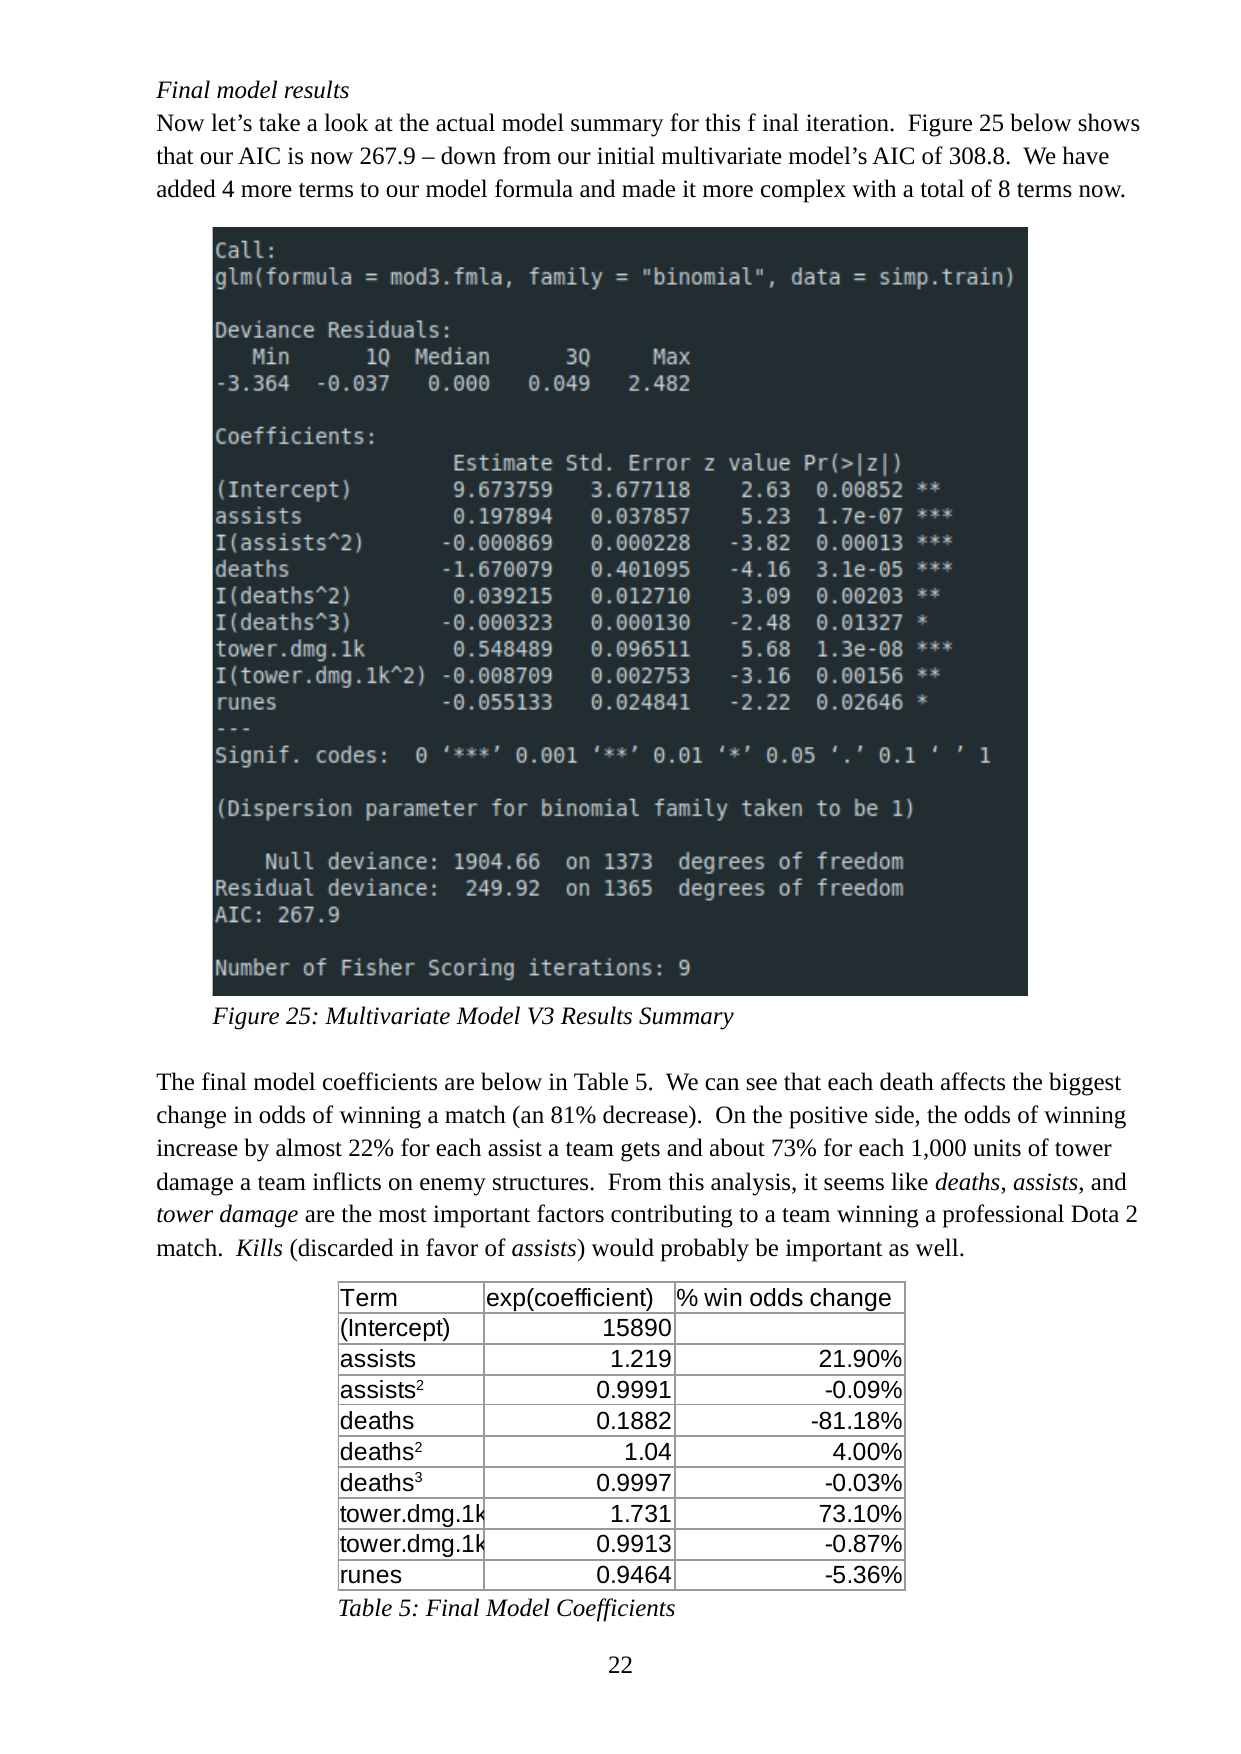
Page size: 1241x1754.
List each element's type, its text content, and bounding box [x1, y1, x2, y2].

text Final model results [156, 75, 1159, 104]
picture [212, 227, 1028, 996]
text Now let’s take a look at the actual model summary for this f inal iteration. Figure 25 below shows that our AIC is now 267.9 – down from our initial multivariate model’s AIC of 308.8. We have added 4 more terms to our model formula and made it more complex with a total of 8 terms now. [156, 108, 1159, 203]
text The final model coefficients are below in Table 5. We can see that each death affects the biggest change in odds of winning a match (an 81% decrease). On the positive side, the odds of winning increase by almost 22% for each assist a team gets and about 73% for each 1,000 units of tower damage a team inflicts on enemy structures. From this analysis, it seems like deaths, assists, and tower damage are the most important factors contributing to a team winning a professional Dota 2 match. Kills (discarded in favor of assists) would probably be important as well. [156, 1067, 1159, 1261]
text Figure 25: Multivariate Model V3 Results Summary [212, 996, 1028, 1030]
text Table 5: Final Model Coefficients [337, 1294, 907, 1622]
